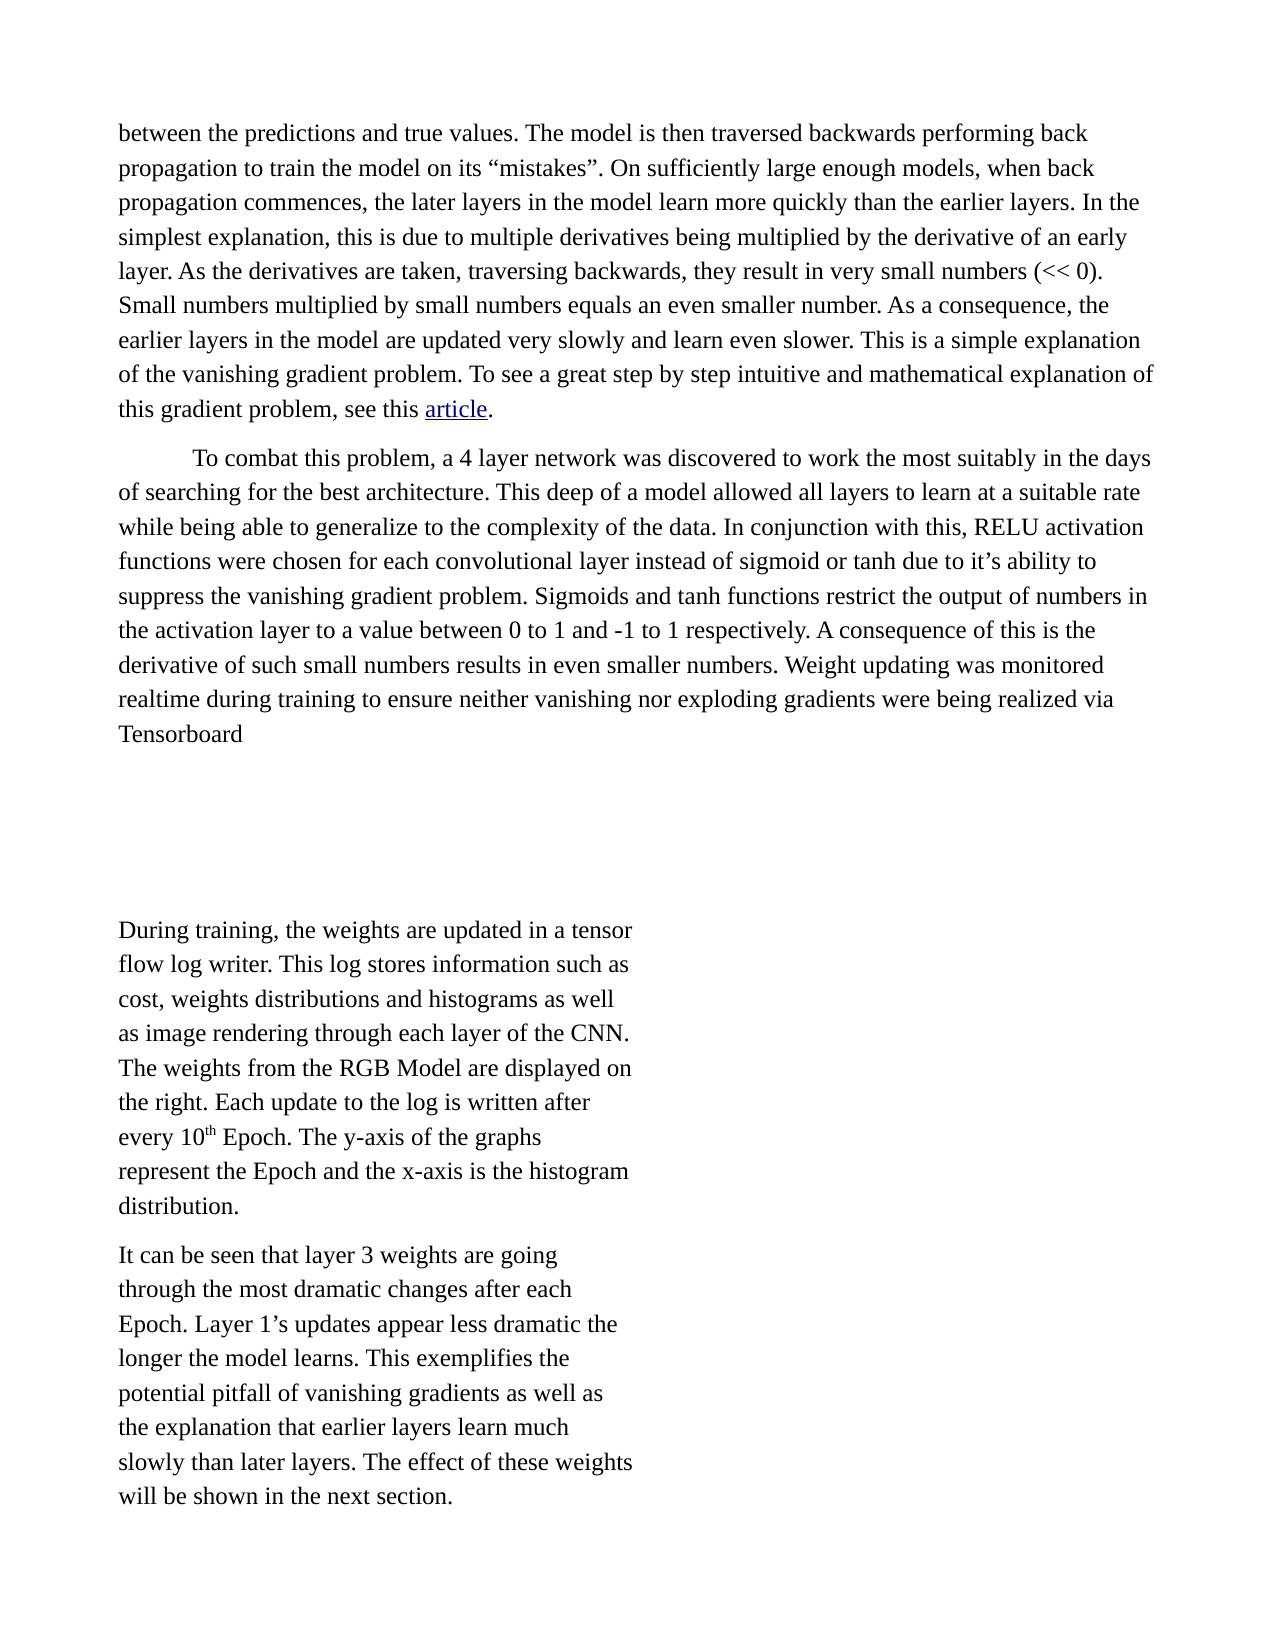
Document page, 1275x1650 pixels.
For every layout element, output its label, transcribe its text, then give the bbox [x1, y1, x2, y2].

text To combat this problem, a 4 layer network was discovered to work the most suitably in the days of searching for the best architecture. This deep of a model allowed all layers to learn at a suitable rate while being able to generalize to the complexity of the data. In conjunction with this, RELU activation functions were chosen for each convolutional layer instead of sigmoid or tanh due to it’s ability to suppress the vanishing gradient problem. Sigmoids and tanh functions restrict the output of numbers in the activation layer to a value between 0 to 1 and -1 to 1 respectively. A consequence of this is the derivative of such small numbers results in even smaller numbers. Weight updating was monitored realtime during training to ensure neither vanishing nor exploding gradients were being realized via Tensorboard [118, 443, 1157, 748]
text It can be seen that layer 3 weights are going through the most dramatic changes after each Epoch. Layer 1’s updates appear less dramatic the longer the model learns. This exemplifies the potential pitfall of vanishing gradients as well as the explanation that earlier layers learn much slowly than later layers. The effect of these weights will be shown in the next section. [118, 1240, 637, 1510]
text During training, the weights are updated in a tensor flow log writer. This log stores information such as cost, weights distributions and histograms as well as image rendering through each layer of the CNN. The weights from the RGB Model are displayed on the right. Each update to the log is written after every 10th Epoch. The y-axis of the graphs represent the Epoch and the x-axis is the histogram distribution. [118, 915, 637, 1220]
text between the predictions and true values. The model is then traversed backwards performing back propagation to train the model on its “mistakes”. On sufficiently large enough models, when back propagation commences, the later layers in the model learn more quickly than the earlier layers. In the simplest explanation, this is due to multiple derivatives being multiplied by the derivative of an early layer. As the derivatives are taken, traversing backwards, they result in very small numbers (<< 0). Small numbers multiplied by small numbers equals an even smaller number. As a consequence, the earlier layers in the model are updated very slowly and learn even slower. This is a simple explanation of the vanishing gradient problem. To see a great step by step intuitive and mathematical explanation of this gradient problem, see this article. [118, 118, 1157, 423]
